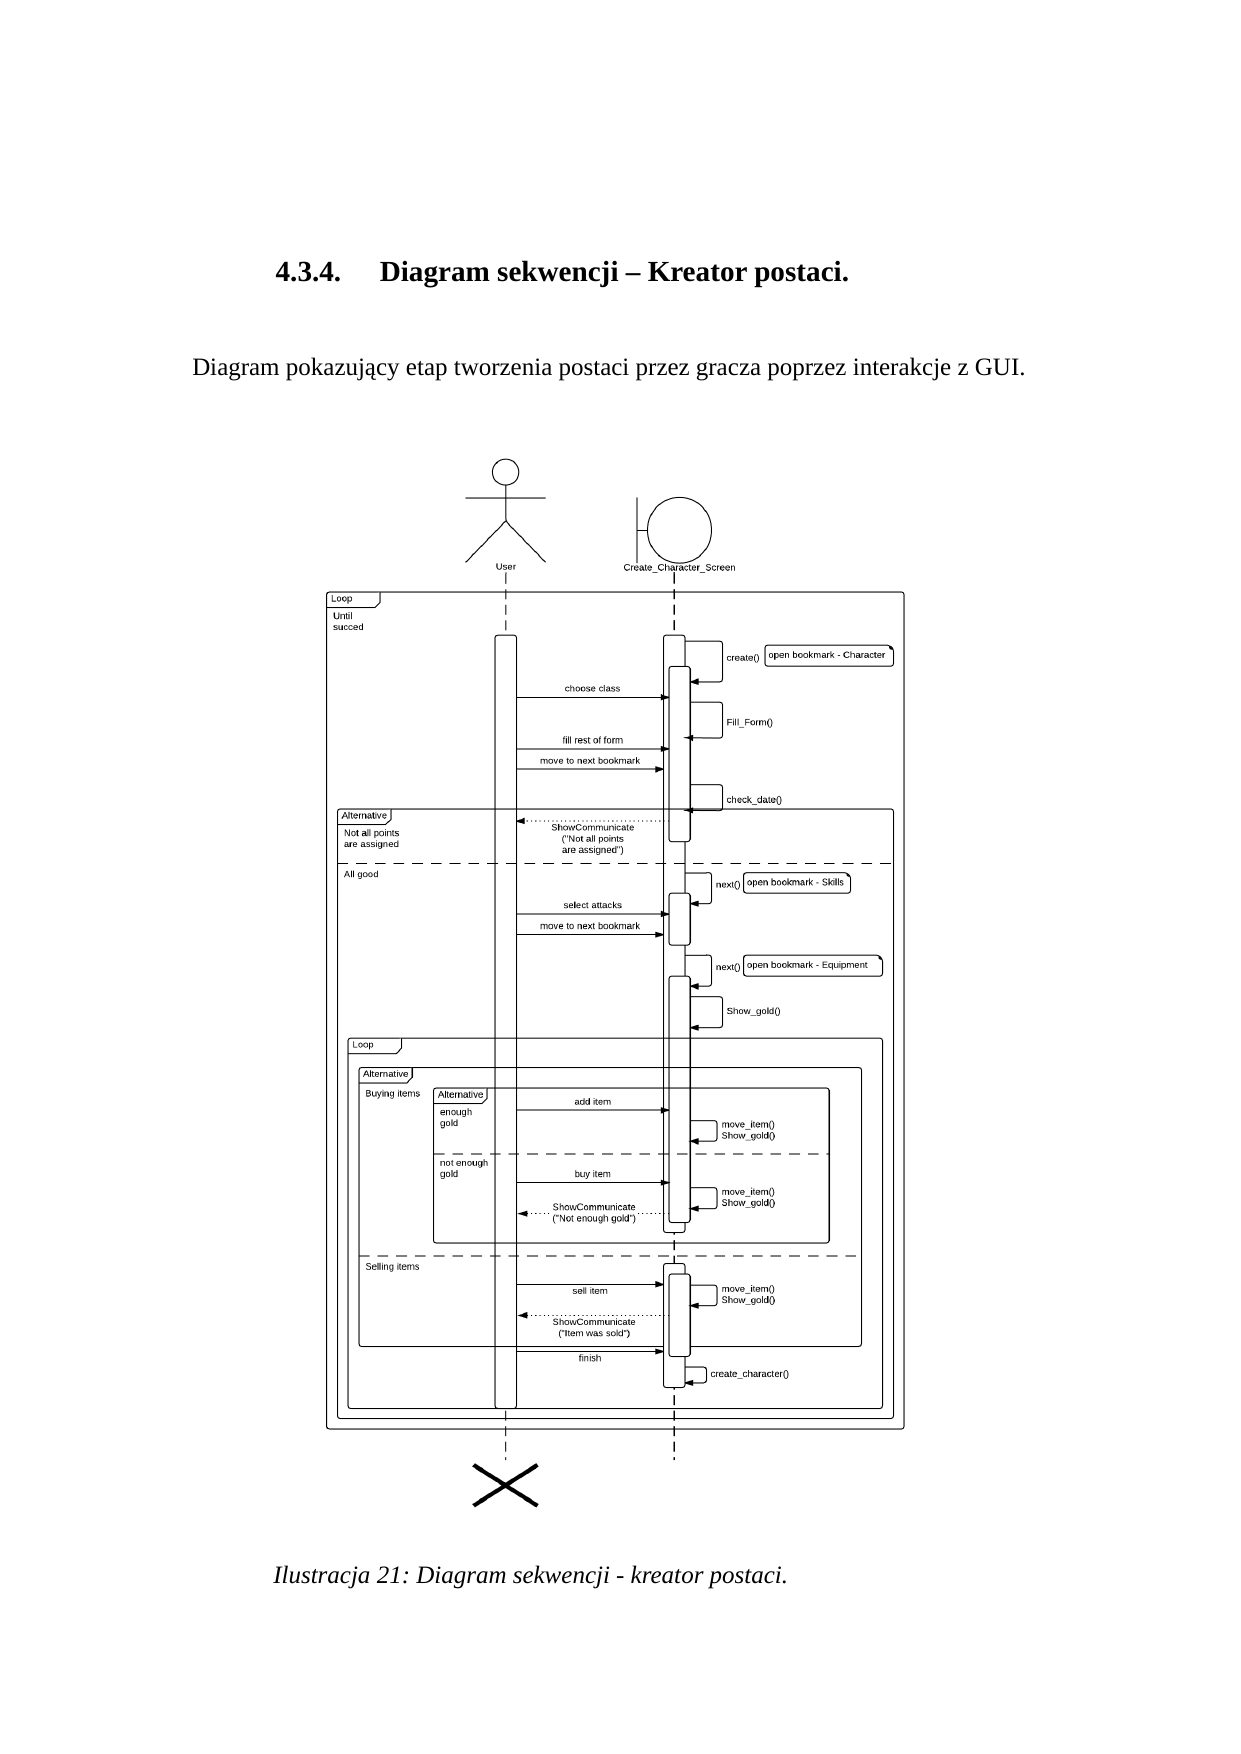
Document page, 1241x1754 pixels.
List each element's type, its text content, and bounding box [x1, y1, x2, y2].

text Ilustracja 21: Diagram sekwencji - kreator postaci. [273, 1561, 967, 1589]
picture [273, 416, 968, 1561]
text Diagram pokazujący etap tworzenia postaci przez gracza poprzez interakcje z GUI. [118, 352, 1122, 380]
list Diagram sekwencji – Kreator postaci. [268, 254, 1122, 288]
